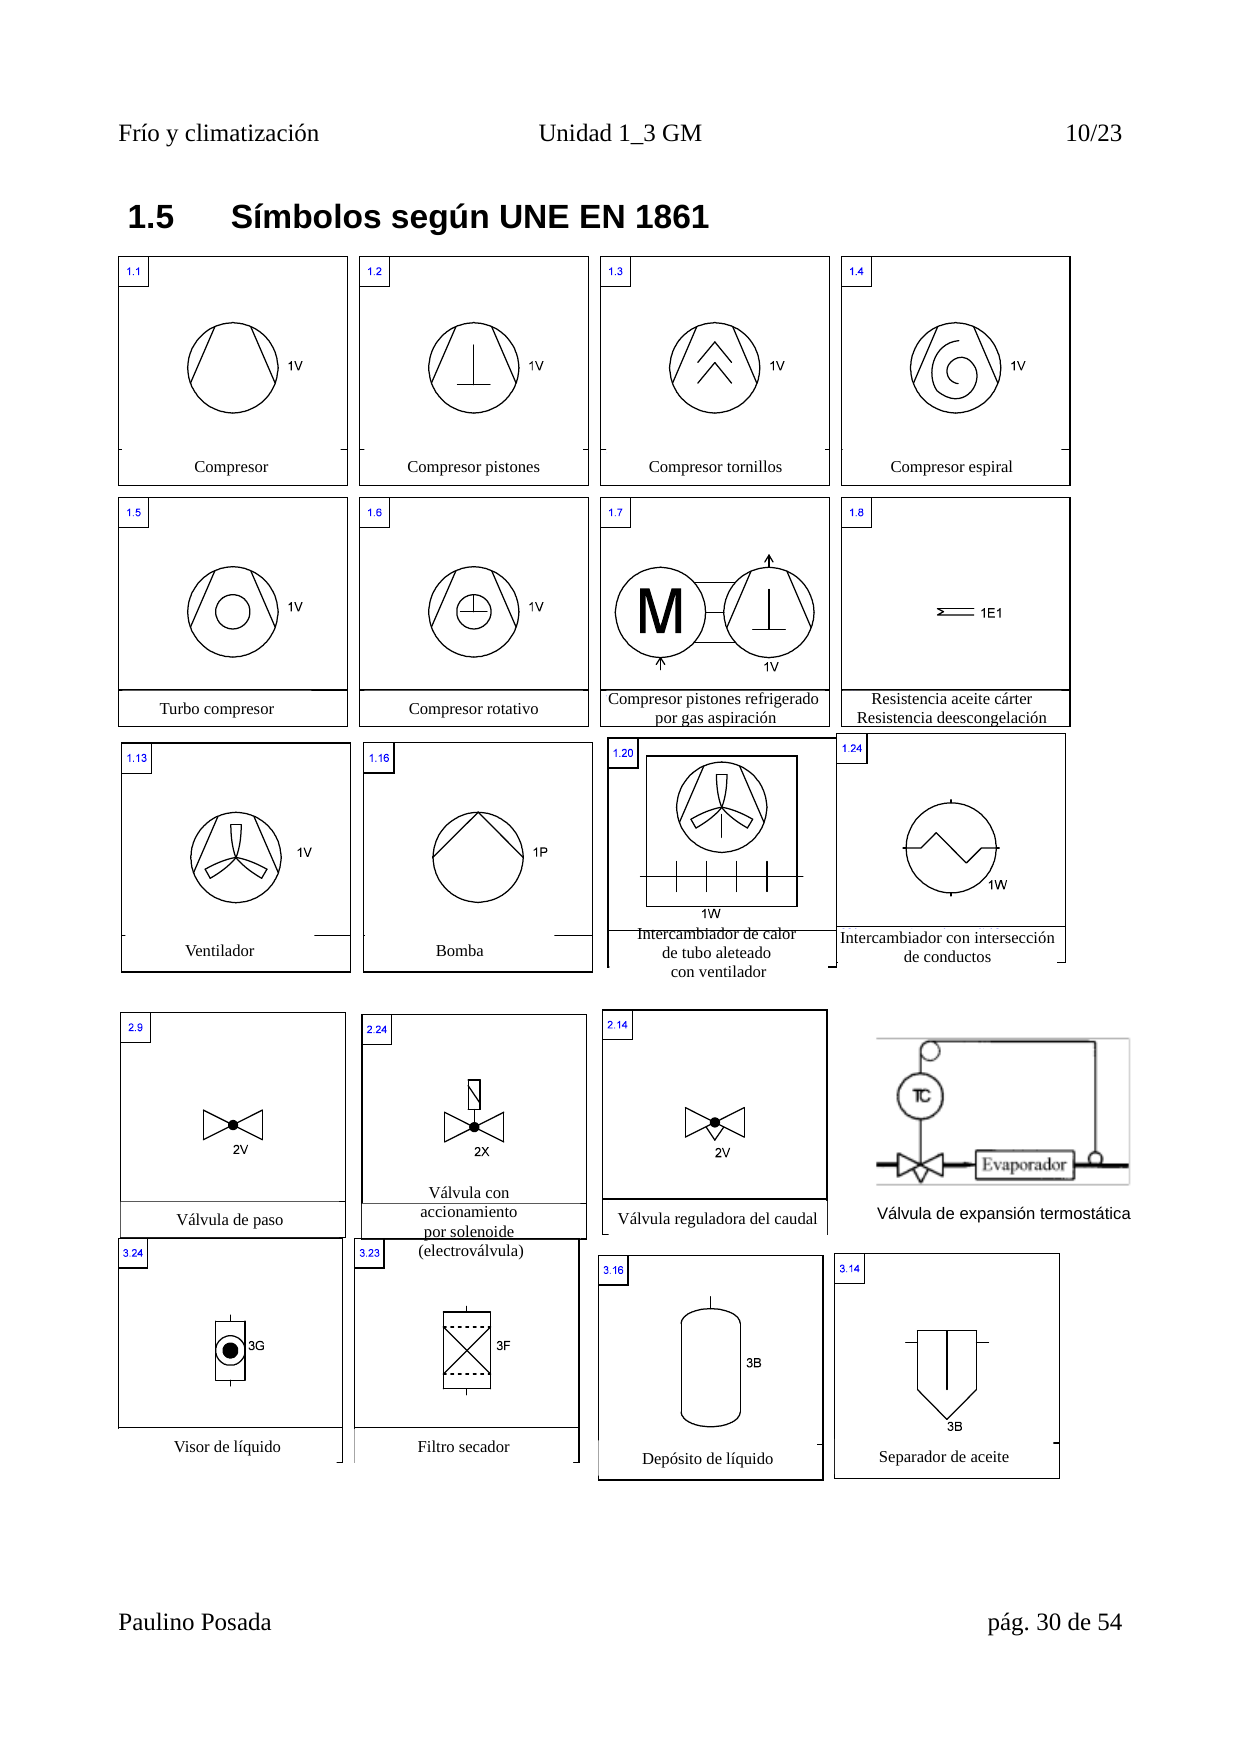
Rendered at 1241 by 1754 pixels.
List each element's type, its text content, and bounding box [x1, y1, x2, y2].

picture [864, 1027, 1140, 1200]
subtitle Símbolos según UNE EN 1861 [118, 197, 1122, 236]
